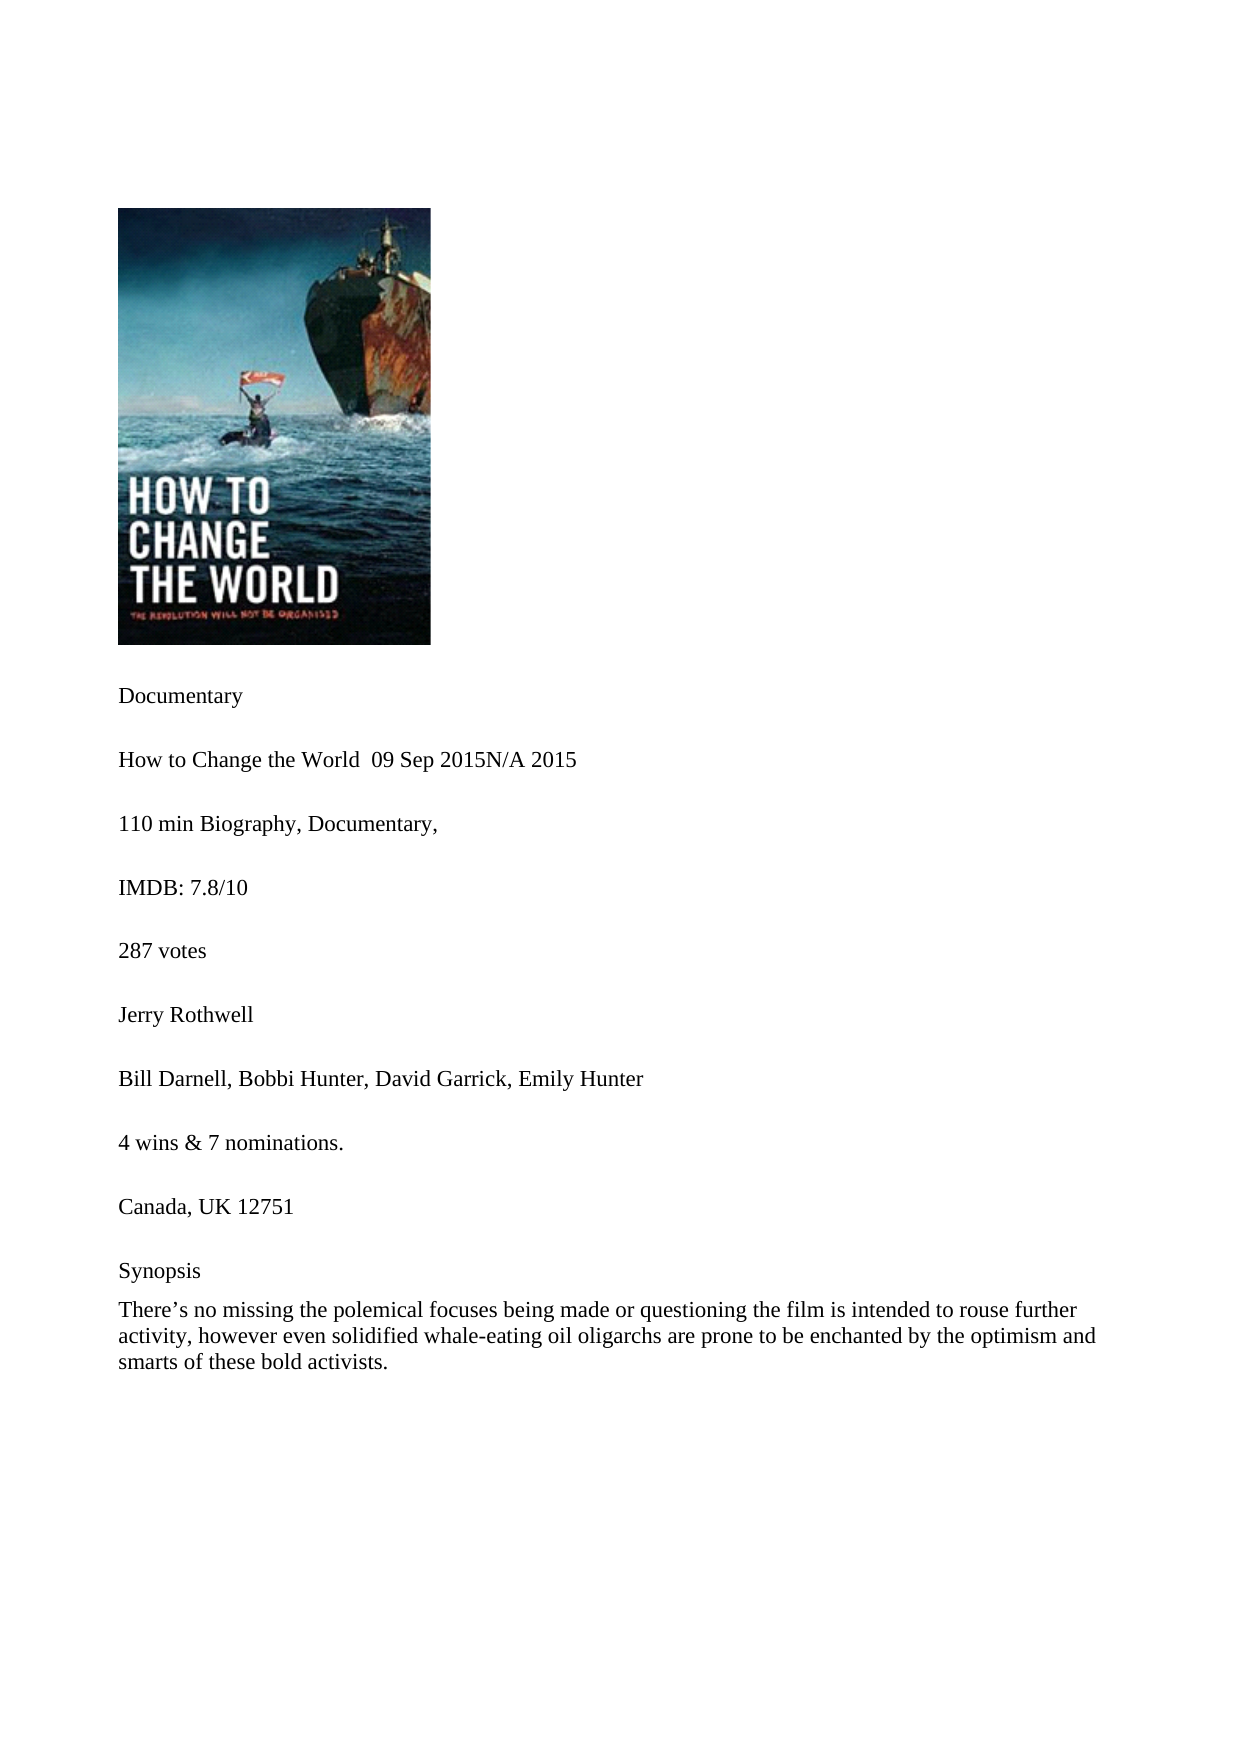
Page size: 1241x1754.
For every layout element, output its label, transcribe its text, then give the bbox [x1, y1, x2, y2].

text 110 min Biography, Documentary, [118, 810, 1122, 836]
text Documentary [118, 682, 1122, 708]
text 287 votes [118, 937, 1122, 964]
text Canada, UK 12751 [118, 1193, 1122, 1219]
text Synopsis [118, 1257, 1122, 1283]
text There’s no missing the polemical focuses being made or questioning the film is intended to rouse further activity, however even solidified whale-eating oil oligarchs are prone to be enchanted by the optimism and smarts of these bold activists. [118, 1296, 1122, 1375]
text 4 wins & 7 nominations. [118, 1129, 1122, 1155]
text How to Change the World 09 Sep 2015N/A 2015 [118, 746, 1122, 772]
text IMDB: 7.8/10 [118, 874, 1122, 900]
text Jerry Rothwell [118, 1001, 1122, 1028]
text Bill Darnell, Bobbi Hunter, David Garrick, Emily Hunter [118, 1065, 1122, 1092]
